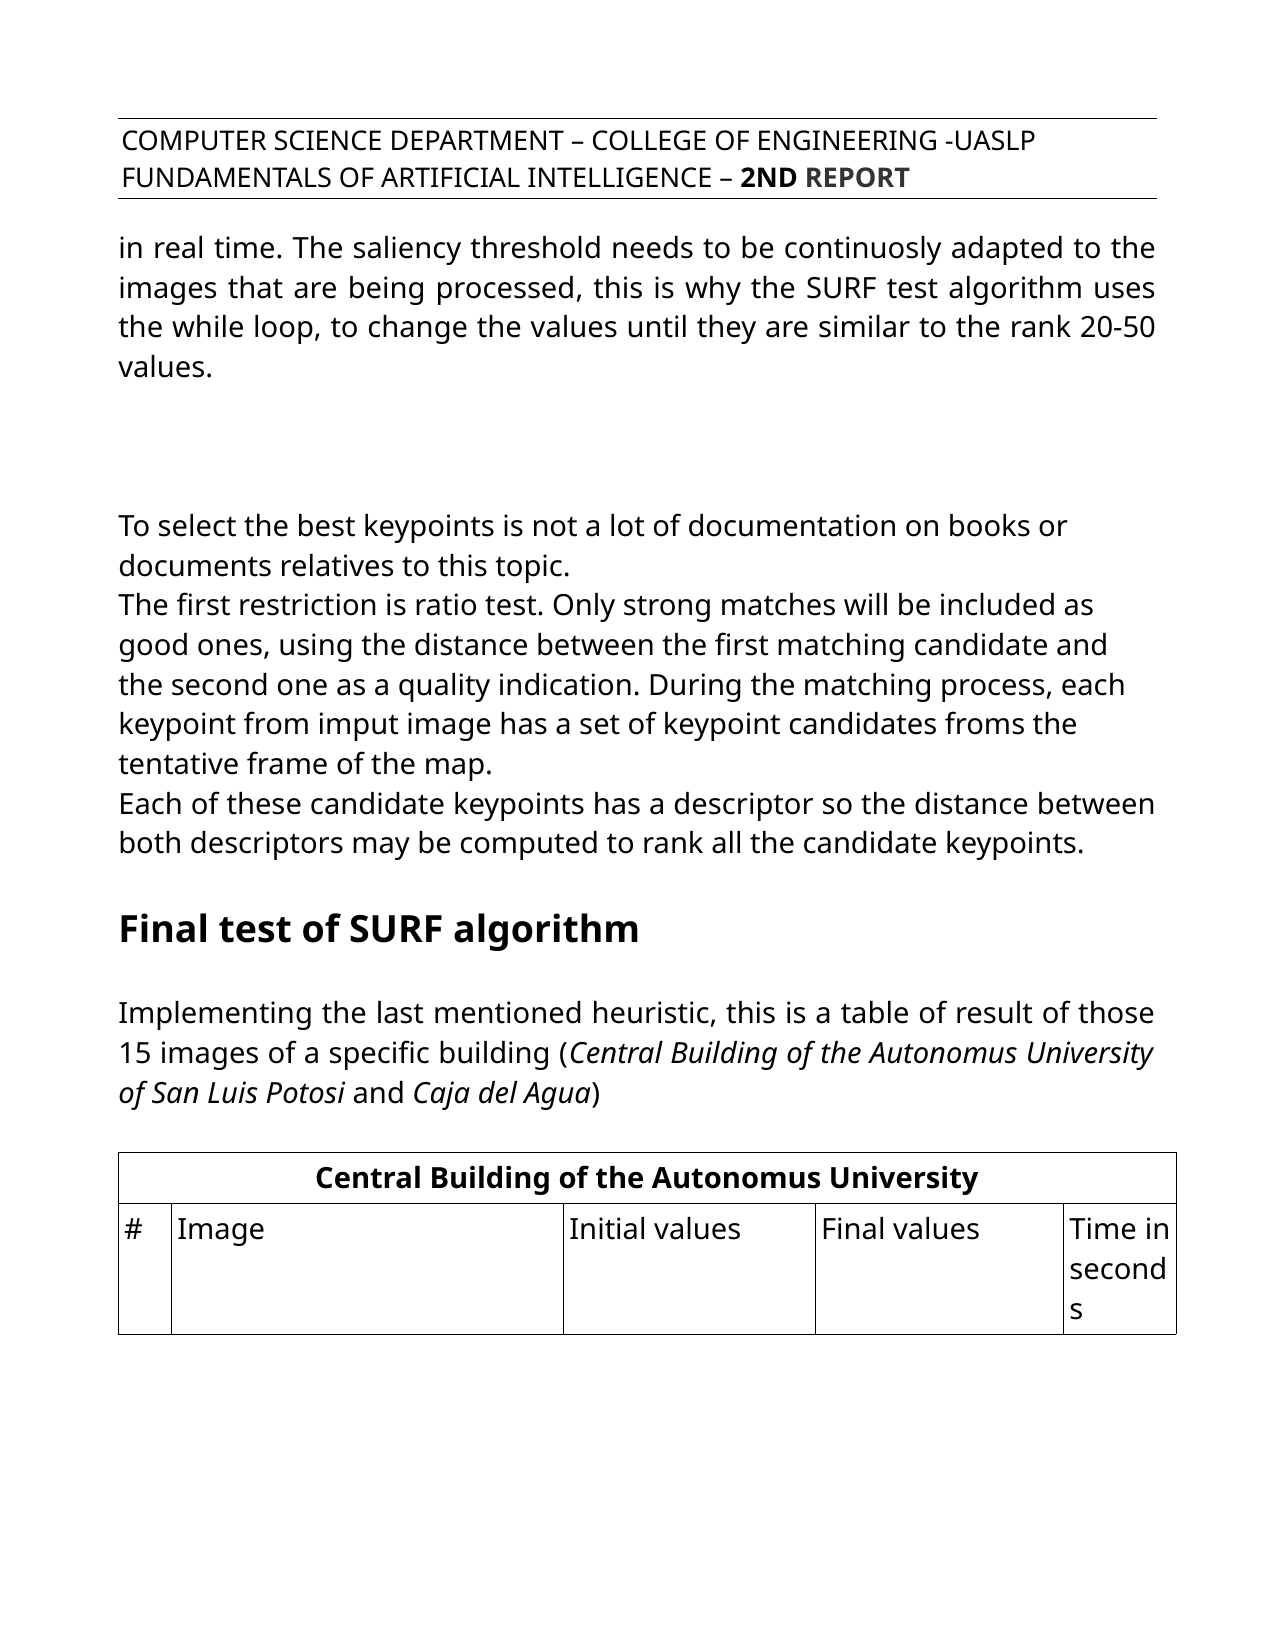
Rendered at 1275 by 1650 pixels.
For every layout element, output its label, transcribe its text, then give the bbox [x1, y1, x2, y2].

table_cell # [119, 1204, 171, 1333]
table_header Central Building of the Autonomus University [119, 1153, 1176, 1203]
table_cell Initial values [564, 1204, 815, 1333]
table_cell Time in seconds [1064, 1204, 1176, 1333]
text To select the best keypoints is not a lot of documentation on books or documents relatives to this topic. [118, 505, 1157, 584]
text in real time. The saliency threshold needs to be continuosly adapted to the images that are being processed, this is why the SURF test algorithm uses the while loop, to change the values until they are similar to the rank 20-50 values. [118, 227, 1157, 386]
text The first restriction is ratio test. Only strong matches will be included as good ones, using the distance between the first matching candidate and the second one as a quality indication. During the matching process, each keypoint from imput image has a set of keypoint candidates froms the tentative frame of the map. [118, 584, 1157, 783]
text Each of these candidate keypoints has a descriptor so the distance between both descriptors may be computed to rank all the candidate keypoints. [118, 783, 1157, 862]
text Final test of SURF algorithm [118, 902, 1157, 953]
table_cell Final values [816, 1204, 1063, 1333]
table_cell Image [172, 1204, 563, 1333]
text Implementing the last mentioned heuristic, this is a table of result of those 15 images of a specific building (Central Building of the Autonomus University of San Luis Potosi and Caja del Agua) [118, 993, 1157, 1112]
